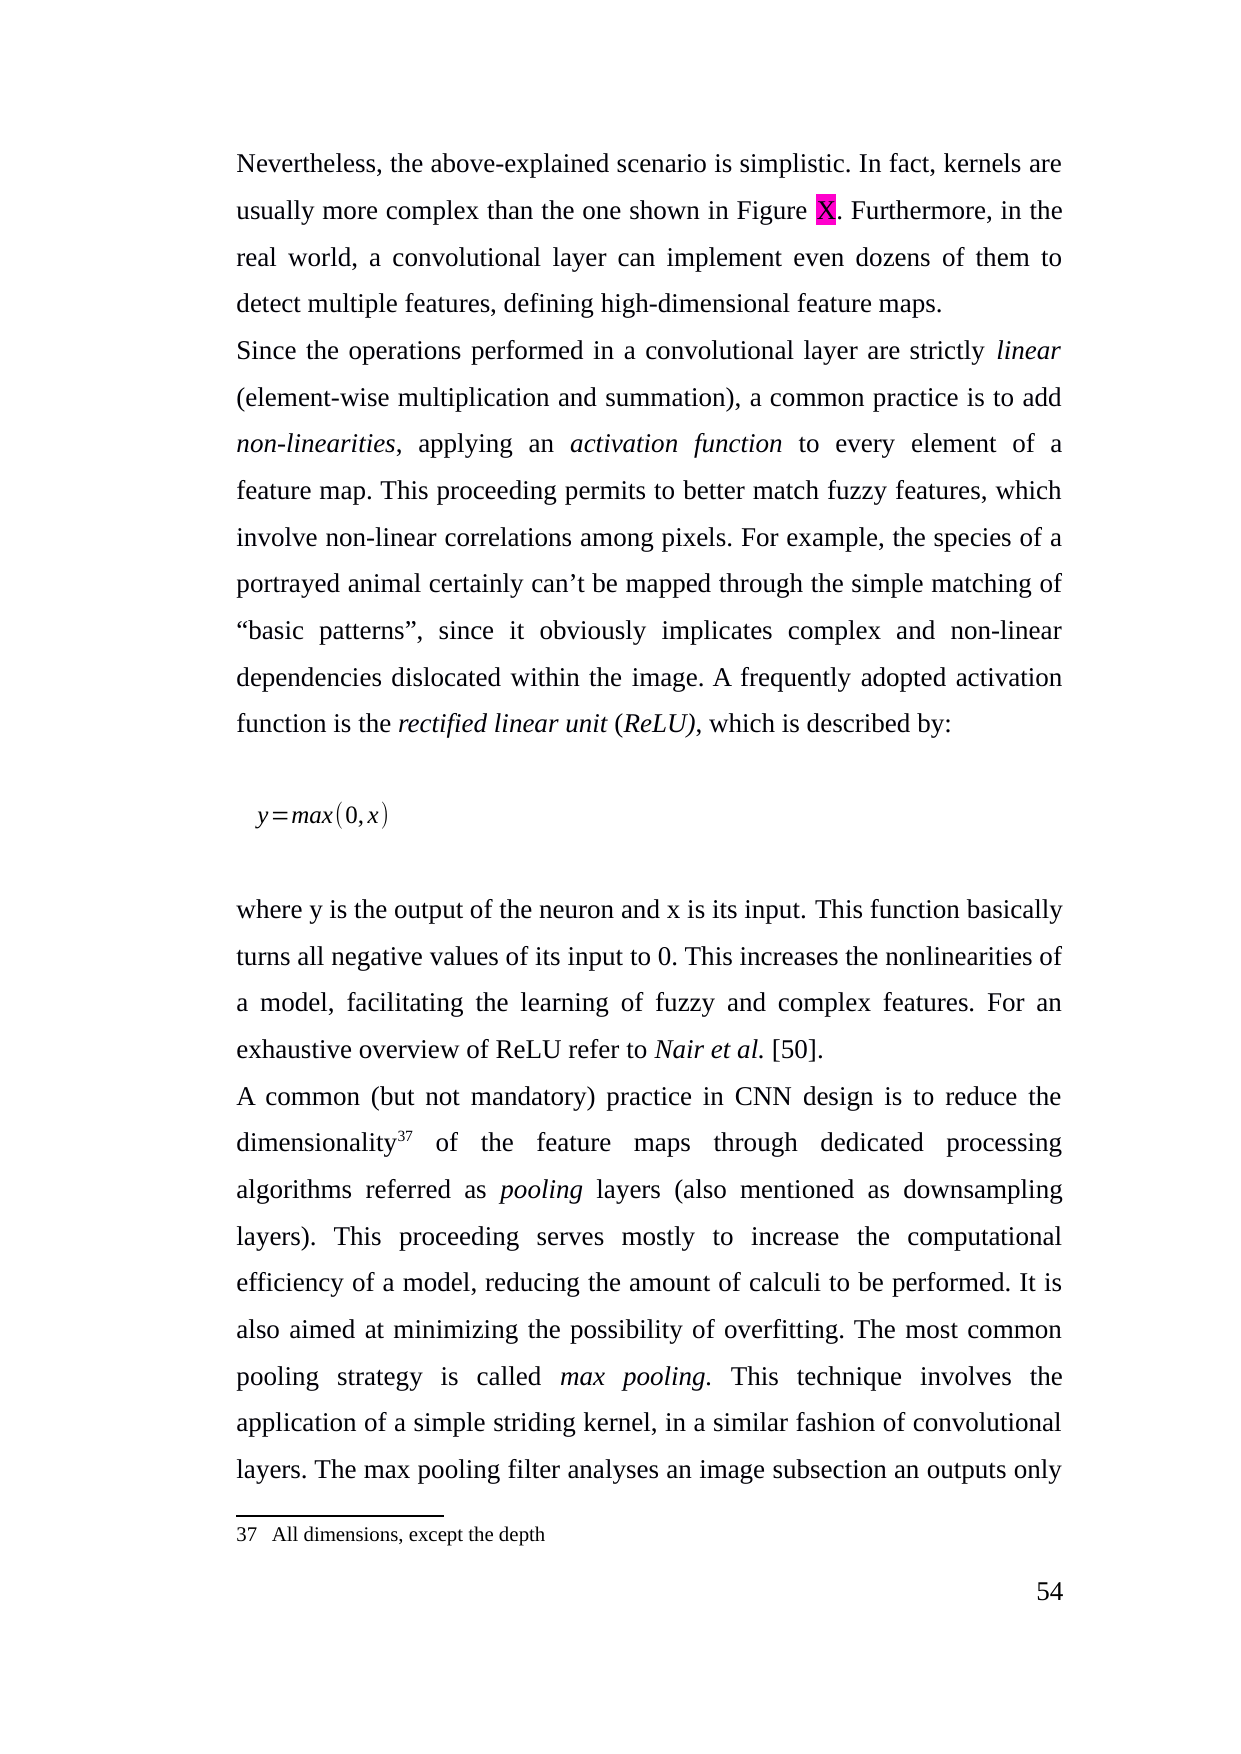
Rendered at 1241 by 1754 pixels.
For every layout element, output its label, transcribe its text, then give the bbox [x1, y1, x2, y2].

text Nevertheless, the above-explained scenario is simplistic. In fact, kernels are usually more complex than the one shown in Figure X. Furthermore, in the real world, a convolutional layer can implement even dozens of them to detect multiple features, defining high-dimensional feature maps. [236, 148, 1063, 319]
text Since the operations performed in a convolutional layer are strictly linear (element-wise multiplication and summation), a common practice is to add non-linearities, applying an activation function to every element of a feature map. This proceeding permits to better match fuzzy features, which involve non-linear correlations among pixels. For example, the species of a portrayed animal certainly can’t be mapped through the simple matching of “basic patterns”, since it obviously implicates complex and non-linear dependencies dislocated within the image. A frequently adopted activation function is the rectified linear unit (ReLU), which is described by: [236, 334, 1063, 739]
text A common (but not mandatory) practice in CNN design is to reduce the dimensionality of the feature maps through dedicated processing algorithms referred as pooling layers (also mentioned as downsampling layers). This proceeding serves mostly to increase the computational efficiency of a model, reducing the amount of calculi to be performed. It is also aimed at minimizing the possibility of overfitting. The most common pooling strategy is called max pooling. This technique involves the application of a simple striding kernel, in a similar fashion of convolutional layers. The max pooling filter analyses an image subsection an outputs only [236, 1080, 1063, 1484]
text All dimensions, except the depth [236, 1522, 1063, 1546]
text where y is the output of the neuron and x is its input. This function basically turns all negative values of its input to 0. This increases the nonlinearities of a model, facilitating the learning of fuzzy and complex features. For an exhaustive overview of ReLU refer to Nair et al. [50]. [236, 893, 1063, 1064]
